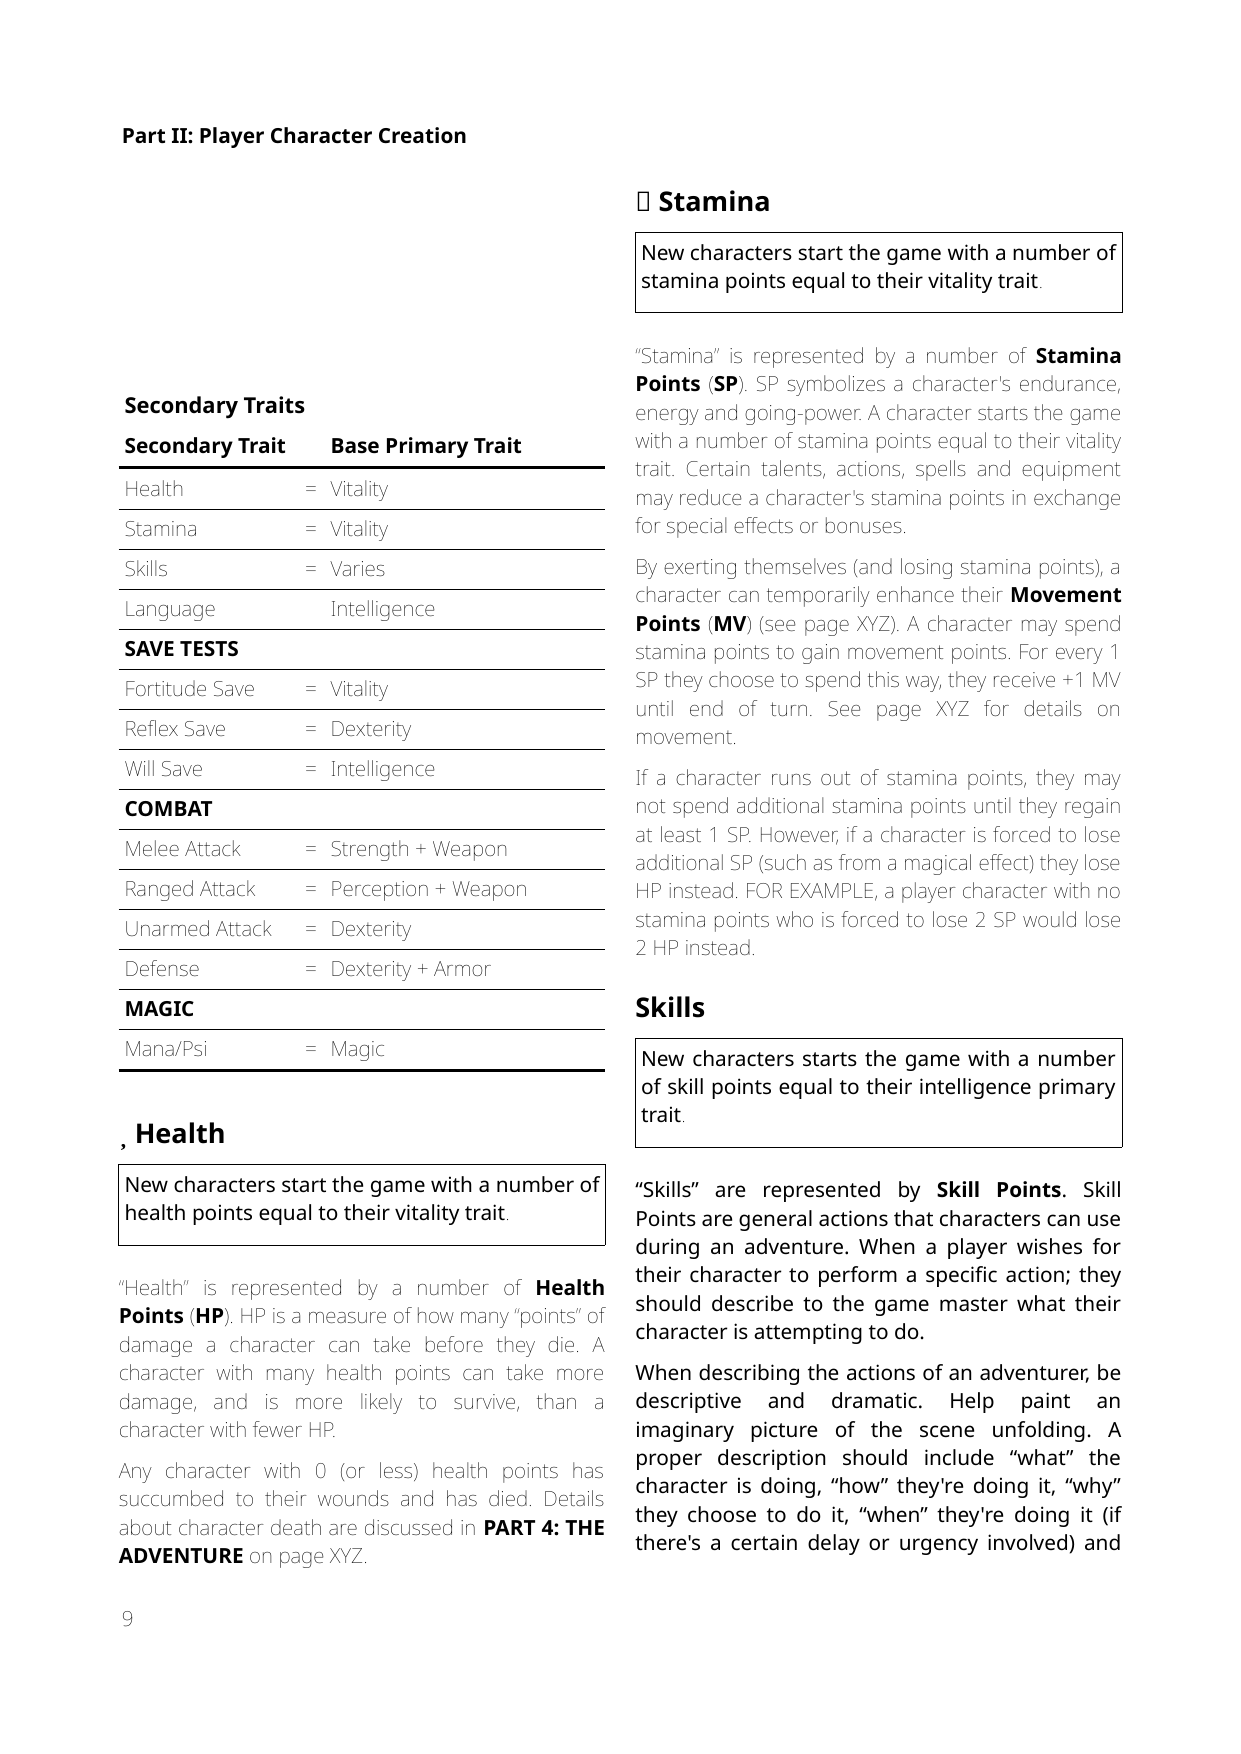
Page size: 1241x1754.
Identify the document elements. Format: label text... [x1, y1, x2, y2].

table_cell = [297, 870, 325, 909]
table_cell Fortitude Save [119, 670, 297, 709]
table_cell Vitality [325, 469, 605, 509]
table_header New characters start the game with a number of health points equal to their vitality trait. [119, 1165, 605, 1245]
text If a character runs out of stamina points, they may not spend additional stamina points until they regain at least 1 SP. However, if a character is forced to lose additional SP (such as from a magical effect) they lose HP instead. FOR EXAMPLE, a player character with no stamina points who is forced to lose 2 SP would lose 2 HP instead. [635, 763, 1122, 962]
table_cell Intelligence [325, 590, 605, 629]
table_cell Perception + Weapon [325, 870, 605, 909]
table_cell Language [119, 590, 297, 629]
table_cell = [297, 1030, 325, 1069]
table_cell = [297, 510, 325, 549]
subtitle Skills [635, 988, 1122, 1025]
table_cell Varies [325, 550, 605, 589]
table_header New characters start the game with a number of stamina points equal to their vitality trait. [636, 233, 1122, 312]
table_cell = [297, 830, 325, 869]
table_cell = [297, 710, 325, 749]
table_cell Melee Attack [119, 830, 297, 869]
table_cell MAGIC [119, 990, 605, 1029]
table_cell COMBAT [119, 790, 605, 829]
table_cell Ranged Attack [119, 870, 297, 909]
table_cell Secondary Trait [119, 426, 297, 466]
table_cell Intelligence [325, 750, 605, 789]
table_cell Reflex Save [119, 710, 297, 749]
table_cell Vitality [325, 510, 605, 549]
table_cell Mana/Psi [119, 1030, 297, 1069]
subtitle  Stamina [635, 182, 1122, 219]
table_cell = [297, 670, 325, 709]
text Any character with 0 (or less) health points has succumbed to their wounds and has died. Details about character death are discussed in PART 4: THE ADVENTURE on page XYZ. [118, 1456, 605, 1569]
table_cell = [297, 750, 325, 789]
table_cell Vitality [325, 670, 605, 709]
table_cell Magic [325, 1030, 605, 1069]
table_cell Will Save [119, 750, 297, 789]
table_header New characters starts the game with a number of skill points equal to their intelligence primary trait. [636, 1039, 1122, 1147]
table_cell Strength + Weapon [325, 830, 605, 869]
table_cell = [297, 469, 325, 509]
table_cell Defense [119, 950, 297, 989]
table_cell = [297, 950, 325, 989]
table_cell Dexterity [325, 910, 605, 949]
text By exerting themselves (and losing stamina points), a character can temporarily enhance their Movement Points (MV) (see page XYZ). A character may spend stamina points to gain movement points. For every 1 SP they choose to spend this way, they receive +1 MV until end of turn. See page XYZ for details on movement. [635, 552, 1122, 751]
text “Skills” are represented by Skill Points. Skill Points are general actions that characters can use during an adventure. When a player wishes for their character to perform a specific action; they should describe to the game master what their character is attempting to do. [635, 1148, 1122, 1346]
table_cell = [297, 550, 325, 589]
table_cell Unarmed Attack [119, 910, 297, 949]
table_cell [297, 426, 325, 466]
table_cell Dexterity + Armor [325, 950, 605, 989]
table_cell Health [119, 469, 297, 509]
table_cell Stamina [119, 510, 297, 549]
table_cell SAVE TESTS [119, 630, 605, 669]
text “Health” is represented by a number of Health Points (HP). HP is a measure of how many “points” of damage a character can take before they die. A character with many health points can take more damage, and is more likely to survive, than a character with fewer HP. [118, 1246, 605, 1444]
text When describing the actions of an adventurer, be descriptive and dramatic. Help paint an imaginary picture of the scene unfolding. A proper description should include “what” the character is doing, “how” they're doing it, “why” they choose to do it, “when” they're doing it (if there's a certain delay or urgency involved) and [635, 1358, 1122, 1557]
table_cell Dexterity [325, 710, 605, 749]
table_cell = [297, 910, 325, 949]
table_header Secondary Traits [119, 385, 605, 426]
table_cell Base Primary Trait [325, 426, 605, 466]
table_cell [297, 590, 325, 629]
table_cell Skills [119, 550, 297, 589]
text “Stamina” is represented by a number of Stamina Points (SP). SP symbolizes a character's endurance, energy and going-power. A character starts the game with a number of stamina points equal to their vitality trait. Certain talents, actions, spells and equipment may reduce a character's stamina points in exchange for special effects or bonuses. [635, 313, 1122, 540]
subtitle  Health [118, 1115, 605, 1152]
